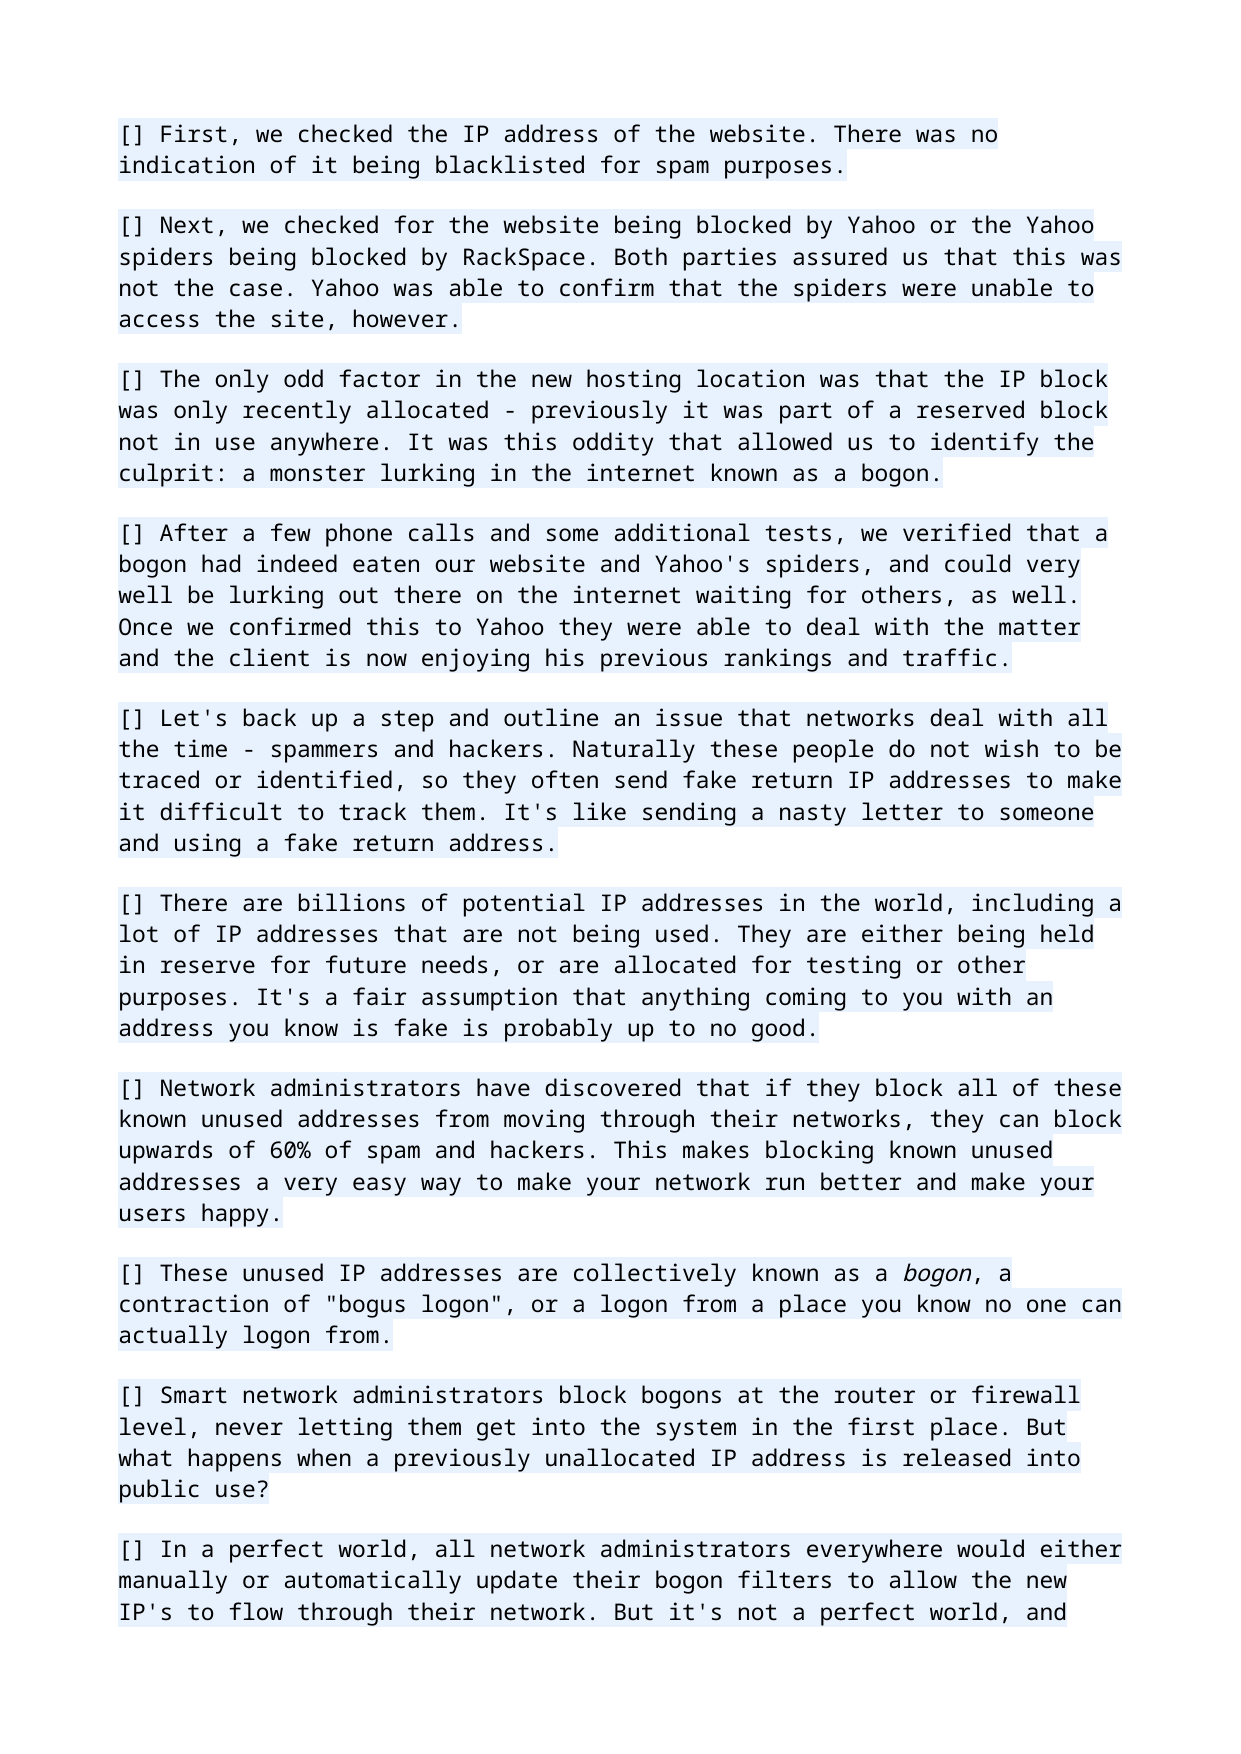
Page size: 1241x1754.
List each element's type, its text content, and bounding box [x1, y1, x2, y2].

text [] Next, we checked for the website being blocked by Yahoo or the Yahoo spiders being blocked by RackSpace. Both parties assured us that this was not the case. Yahoo was able to confirm that the spiders were unable to access the site, however. [118, 209, 1122, 334]
text [] After a few phone calls and some additional tests, we verified that a bogon had indeed eaten our website and Yahoo's spiders, and could very well be lurking out there on the internet waiting for others, as well. Once we confirmed this to Yahoo they were able to deal with the matter and the client is now enjoying his previous rankings and traffic. [118, 517, 1122, 673]
text [] Network administrators have discovered that if they block all of these known unused addresses from moving through their networks, they can block upwards of 60% of spam and hackers. This makes blocking known unused addresses a very easy way to make your network run better and make your users happy. [118, 1072, 1122, 1228]
text [] First, we checked the IP address of the website. There was no indication of it being blacklisted for spam purposes. [118, 118, 1122, 181]
text [] The only odd factor in the new hosting location was that the IP block was only recently allocated - previously it was part of a reserved block not in use anywhere. It was this oddity that allowed us to identify the culprit: a monster lurking in the internet known as a bogon. [118, 363, 1122, 488]
text [] These unused IP addresses are collectively known as a bogon, a contraction of "bogus logon", or a logon from a place you know no one can actually logon from. [118, 1257, 1122, 1351]
text [] Let's back up a step and outline an issue that networks deal with all the time - spammers and hackers. Naturally these people do not wish to be traced or identified, so they often send fake return IP addresses to make it difficult to track them. It's like sending a nasty letter to someone and using a fake return address. [118, 702, 1122, 858]
text [] Smart network administrators block bogons at the router or firewall level, never letting them get into the system in the first place. But what happens when a previously unallocated IP address is released into public use? [118, 1379, 1122, 1504]
text [] There are billions of potential IP addresses in the world, including a lot of IP addresses that are not being used. They are either being held in reserve for future needs, or are allocated for testing or other purposes. It's a fair assumption that anything coming to you with an address you know is fake is probably up to no good. [118, 887, 1122, 1043]
text [] In a perfect world, all network administrators everywhere would either manually or automatically update their bogon filters to allow the new IP's to flow through their network. But it's not a perfect world, and [118, 1533, 1122, 1627]
